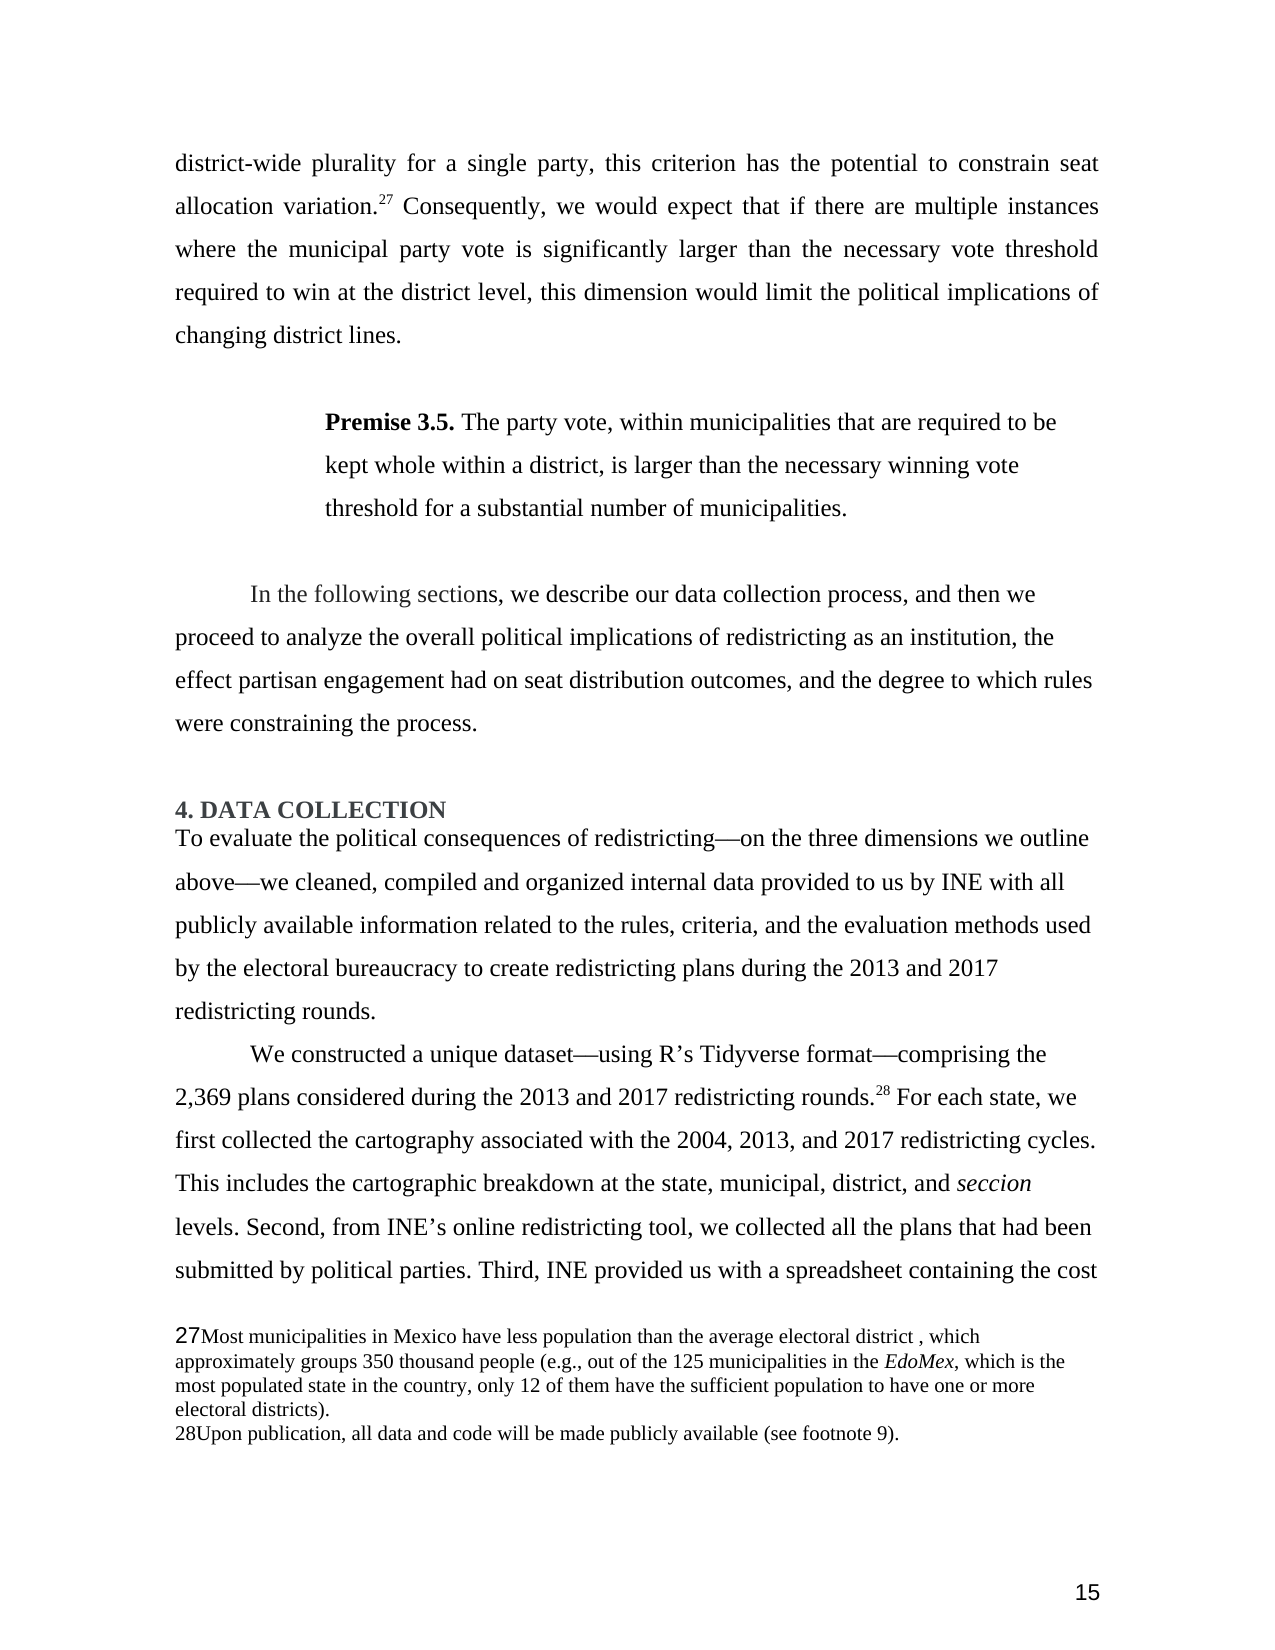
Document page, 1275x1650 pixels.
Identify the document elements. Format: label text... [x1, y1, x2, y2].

text Most municipalities in Mexico have less population than the average electoral district , which approximately groups 350 thousand people (e.g., out of the 125 municipalities in the EdoMex, which is the most populated state in the country, only 12 of them have the sufficient population to have one or more electoral districts). [175, 1322, 1100, 1421]
text In the following sections, we describe our data collection process, and then we proceed to analyze the overall political implications of redistricting as an institution, the effect partisan engagement had on seat distribution outcomes, and the degree to which rules were constraining the process. [175, 579, 1100, 737]
text We constructed a unique dataset––using R’s Tidyverse format––comprising the 2,369 plans considered during the 2013 and 2017 redistricting rounds. For each state, we first collected the cartography associated with the 2004, 2013, and 2017 redistricting cycles. This includes the cartographic breakdown at the state, municipal, district, and seccion levels. Second, from INE’s online redistricting tool, we collected all the plans that had been submitted by political parties. Third, INE provided us with a spreadsheet containing the cost [175, 1039, 1100, 1283]
text To evaluate the political consequences of redistricting––on the three dimensions we outline above––we cleaned, compiled and organized internal data provided to us by INE with all publicly available information related to the rules, criteria, and the evaluation methods used by the electoral bureaucracy to create redistricting plans during the 2013 and 2017 redistricting rounds. [175, 823, 1100, 1025]
text Upon publication, all data and code will be made publicly available (see footnote 9). [175, 1421, 1100, 1445]
subtitle 4. DATA COLLECTION [175, 795, 1088, 823]
text Premise 3.5. The party vote, within municipalities that are required to be kept whole within a district, is larger than the necessary winning vote threshold for a substantial number of municipalities. [325, 407, 1100, 522]
text district-wide plurality for a single party, this criterion has the potential to constrain seat allocation variation. Consequently, we would expect that if there are multiple instances where the municipal party vote is significantly larger than the necessary vote threshold required to win at the district level, this dimension would limit the political implications of changing district lines. [175, 148, 1100, 349]
